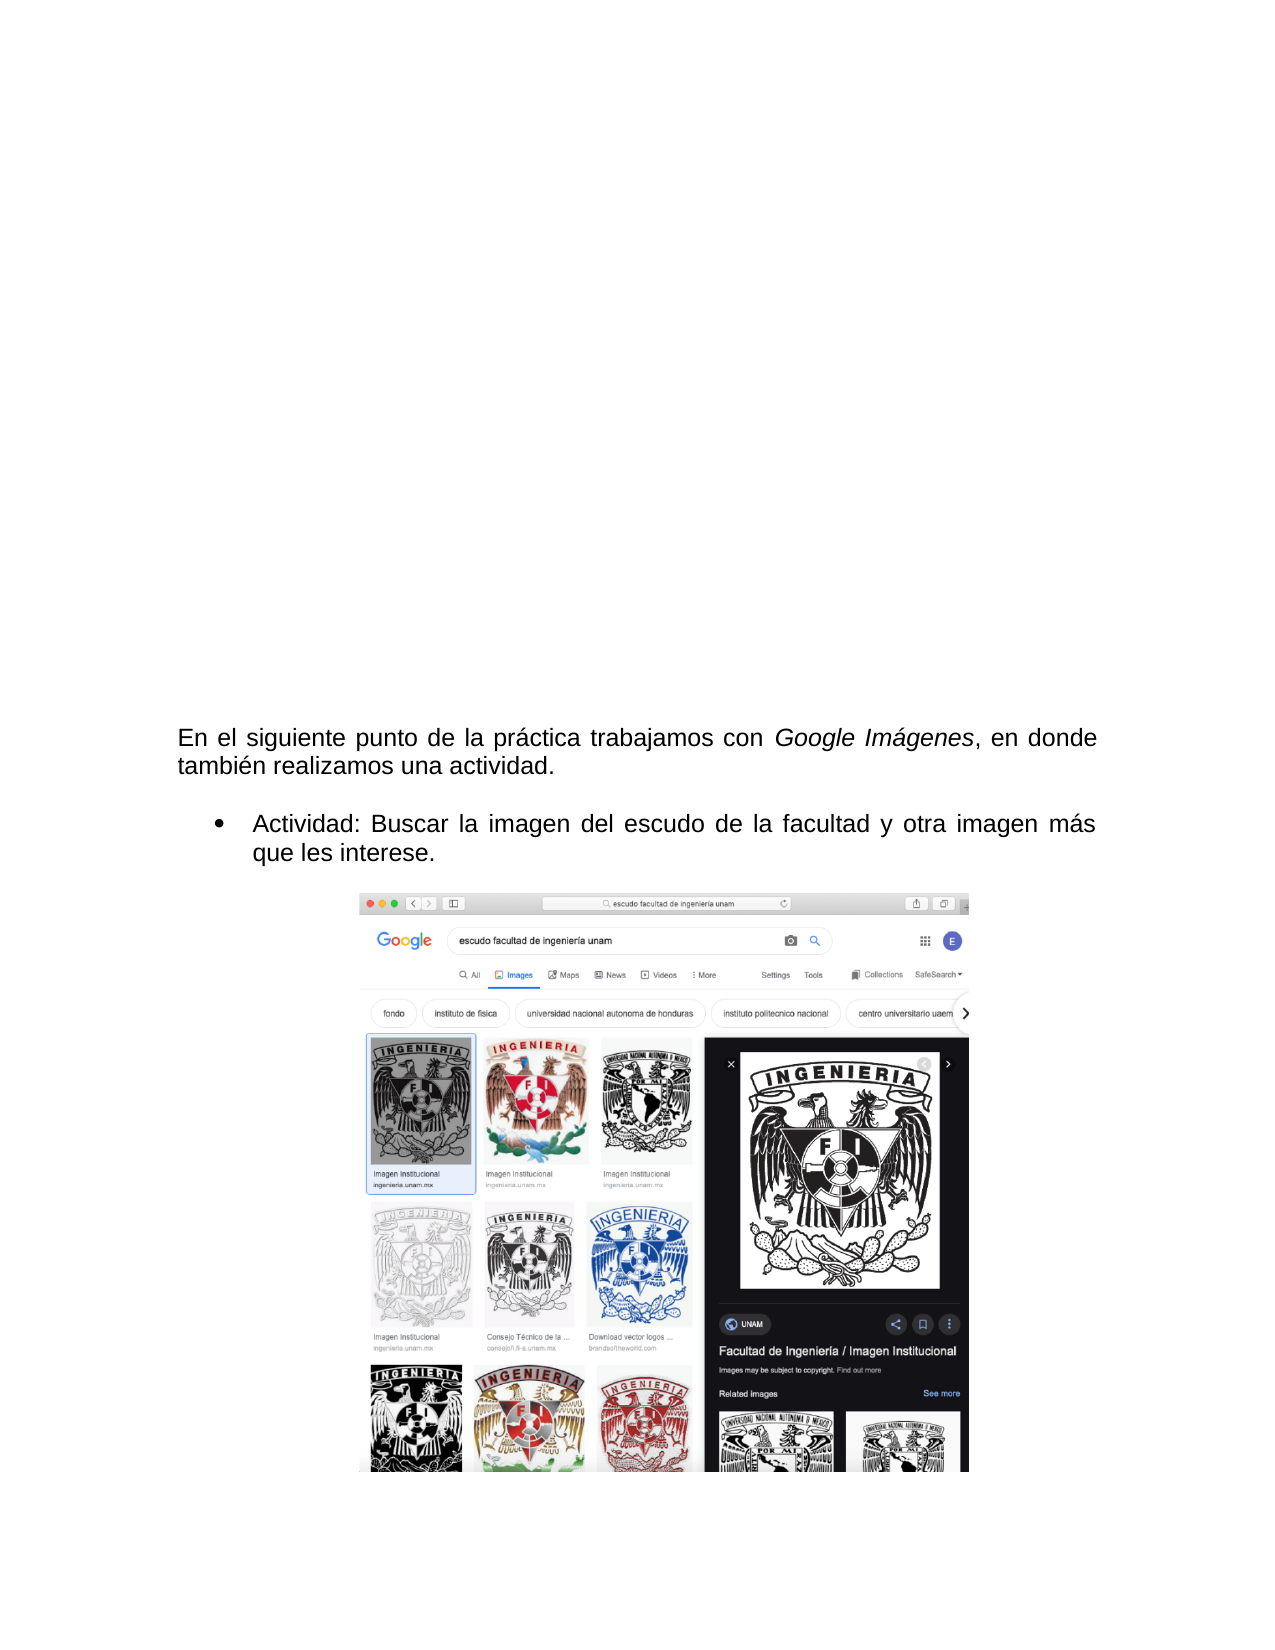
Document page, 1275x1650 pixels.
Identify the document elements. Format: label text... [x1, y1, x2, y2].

text En el siguiente punto de la práctica trabajamos con Google Imágenes, en donde también realizamos una actividad. [177, 723, 1098, 780]
list Actividad: Buscar la imagen del escudo de la facultad y otra imagen más que les interese. [215, 809, 1098, 866]
